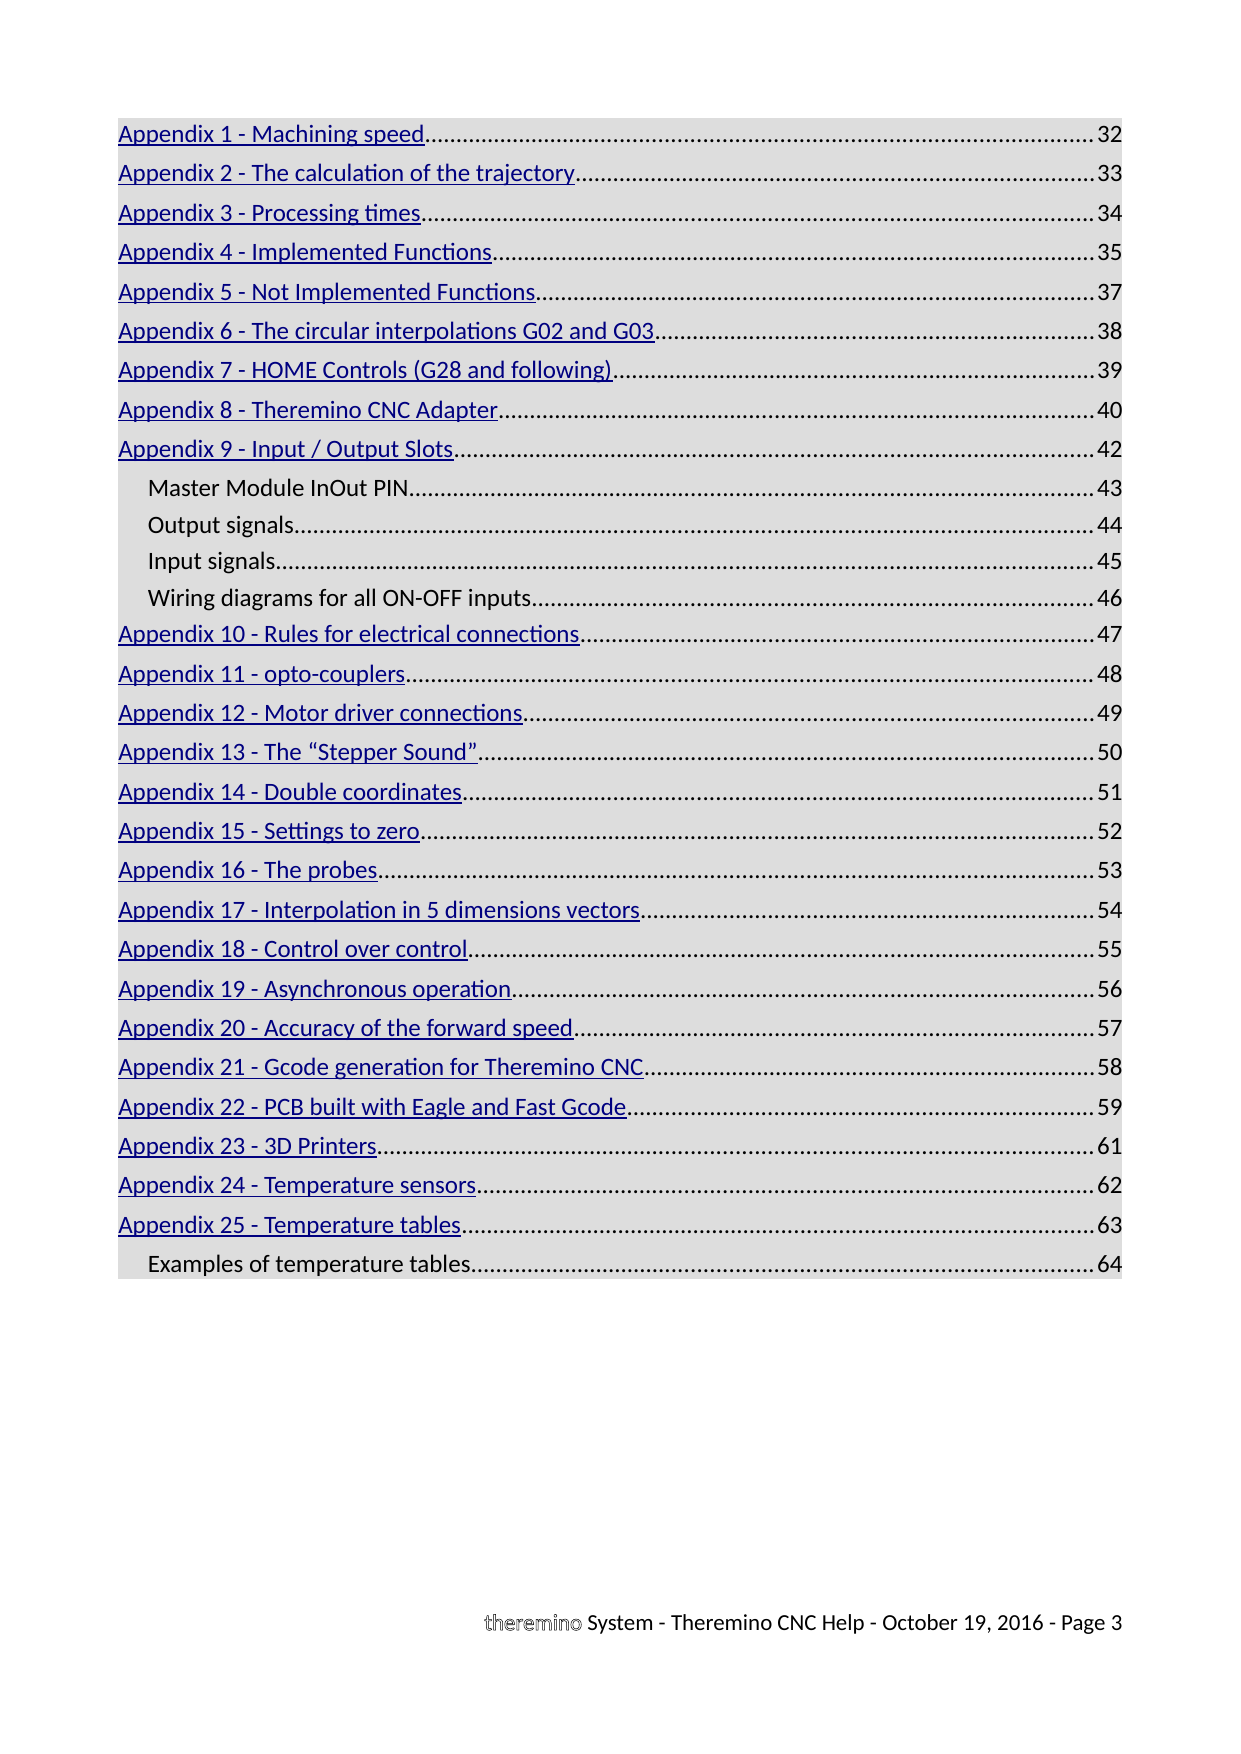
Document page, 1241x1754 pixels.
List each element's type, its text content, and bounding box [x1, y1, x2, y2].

text Appendix 10 - Rules for electrical connections 47 [118, 618, 1122, 649]
text Appendix 17 - Interpolation in 5 dimensions vectors 54 [118, 894, 1122, 924]
text Appendix 21 - Gcode generation for Theremino CNC 58 [118, 1051, 1122, 1082]
text Appendix 14 - Double coordinates 51 [118, 776, 1122, 806]
text Appendix 1 - Machining speed 32 [118, 118, 1122, 149]
text Output signals 44 [148, 509, 1122, 539]
text Input signals 45 [148, 545, 1122, 576]
text Appendix 3 - Processing times 34 [118, 197, 1122, 227]
text Appendix 4 - Implemented Functions 35 [118, 236, 1122, 267]
text Appendix 9 - Input / Output Slots 42 [118, 433, 1122, 464]
text Appendix 22 - PCB built with Eagle and Fast Gcode 59 [118, 1091, 1122, 1121]
text Appendix 24 - Temperature sensors 62 [118, 1169, 1122, 1200]
text Appendix 20 - Accuracy of the forward speed 57 [118, 1012, 1122, 1043]
text Appendix 7 - HOME Controls (G28 and following) 39 [118, 354, 1122, 385]
text Appendix 18 - Control over control 55 [118, 933, 1122, 964]
text Appendix 13 - The “Stepper Sound” 50 [118, 736, 1122, 767]
text Wiring diagrams for all ON-OFF inputs 46 [148, 582, 1122, 612]
text Appendix 23 - 3D Printers 61 [118, 1130, 1122, 1161]
text Appendix 25 - Temperature tables 63 [118, 1209, 1122, 1239]
text Appendix 12 - Motor driver connections 49 [118, 697, 1122, 728]
text Appendix 2 - The calculation of the trajectory 33 [118, 157, 1122, 188]
text Appendix 11 - opto-couplers 48 [118, 658, 1122, 688]
text Appendix 6 - The circular interpolations G02 and G03 38 [118, 315, 1122, 346]
text Appendix 16 - The probes 53 [118, 854, 1122, 885]
text Master Module InOut PIN 43 [148, 472, 1122, 503]
text Appendix 8 - Theremino CNC Adapter 40 [118, 394, 1122, 424]
text Appendix 5 - Not Implemented Functions 37 [118, 276, 1122, 306]
text Examples of temperature tables 64 [148, 1248, 1122, 1279]
text Appendix 19 - Asynchronous operation 56 [118, 973, 1122, 1003]
text Appendix 15 - Settings to zero 52 [118, 815, 1122, 846]
